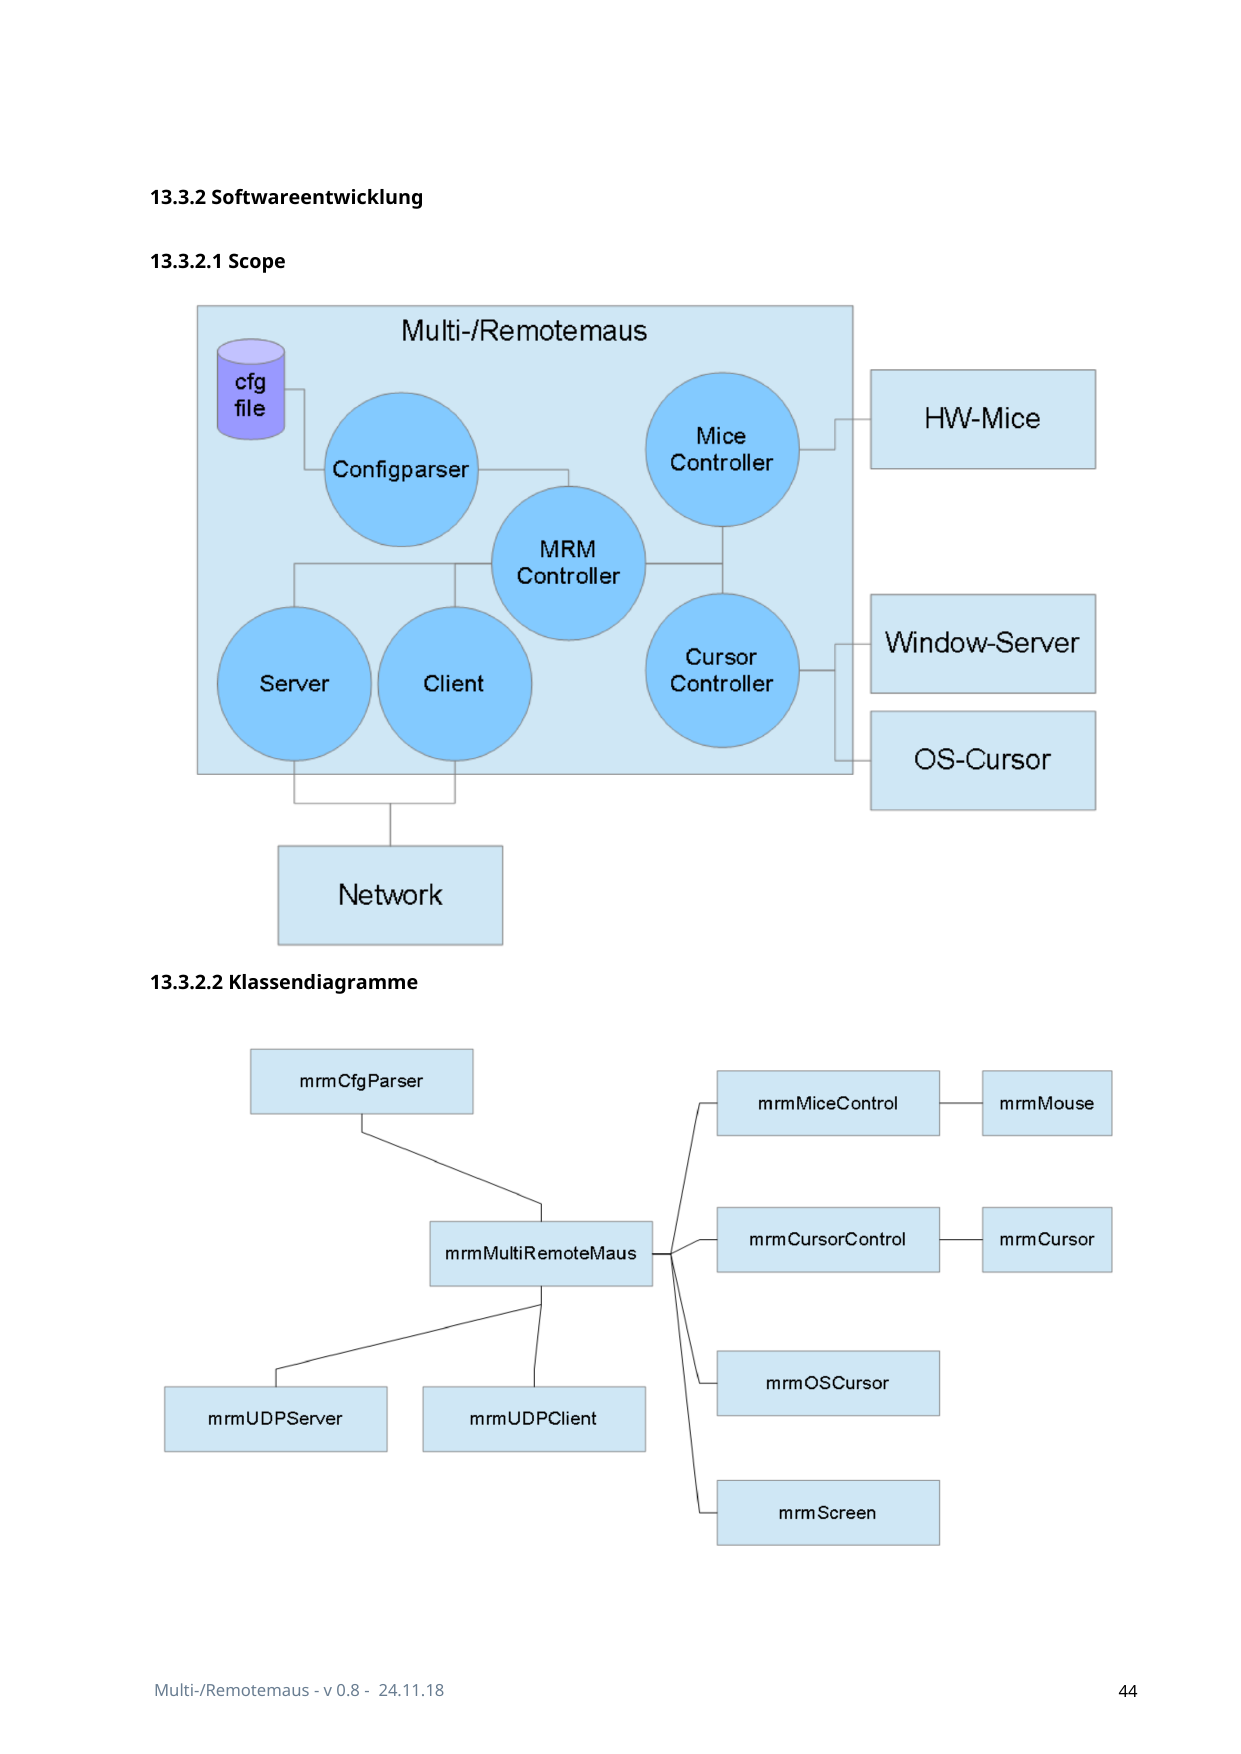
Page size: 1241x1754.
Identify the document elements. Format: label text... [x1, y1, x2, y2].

subtitle Softwareentwicklung [149, 183, 1136, 210]
subtitle Scope [149, 248, 1136, 274]
picture [149, 995, 1136, 1594]
picture [149, 274, 1136, 969]
subtitle Klassendiagramme [149, 969, 1136, 995]
